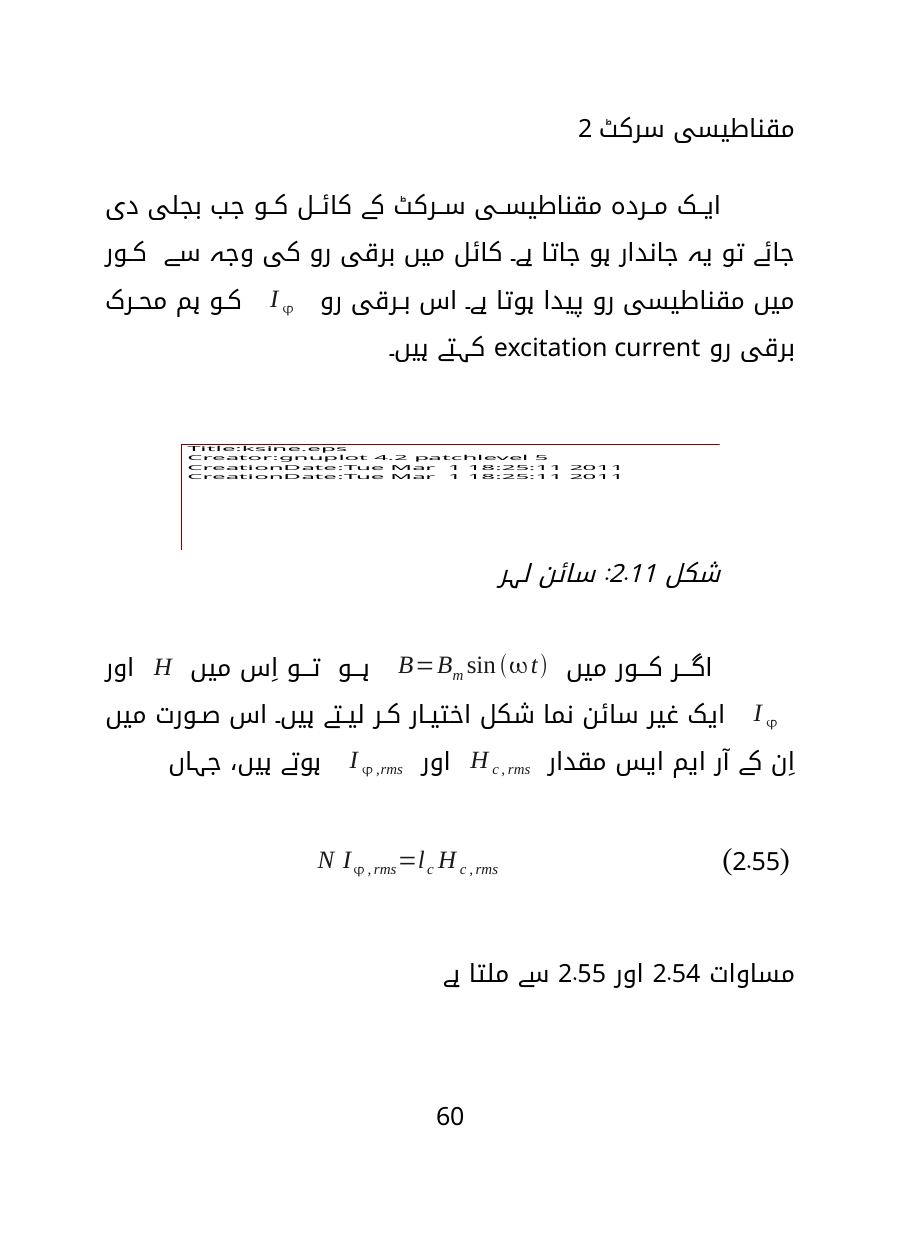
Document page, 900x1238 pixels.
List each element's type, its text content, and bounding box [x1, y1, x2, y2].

text ایک مردہ مقناطیسی سرکٹ کے کائل کو جب بجلی دی جائے تو یہ جاندار ہو جاتا ہے۔ کائل میں برقی رو کی وجہ سے کور میں مقناطیسی رو پیدا ہوتا ہے۔ اس برقی رو کو ہم محرک برقی رو excitation current کہتے ہیں۔ [105, 182, 795, 372]
text شکل 2.11: سائن لہر [180, 443, 720, 597]
text مساوات 2.54 اور 2.55 سے ملتا ہے [105, 951, 795, 998]
table_header (2.55) [701, 833, 795, 904]
text اگر کور میں ہو تو اِس میںاور ایک غیر سائن نما شکل اختیار کر لیتے ہیں۔ اس صورت میں اِن کے آر ایم ایس مقداراور ہوتے ہیں، جہاں [105, 644, 795, 786]
table_header [105, 833, 701, 904]
